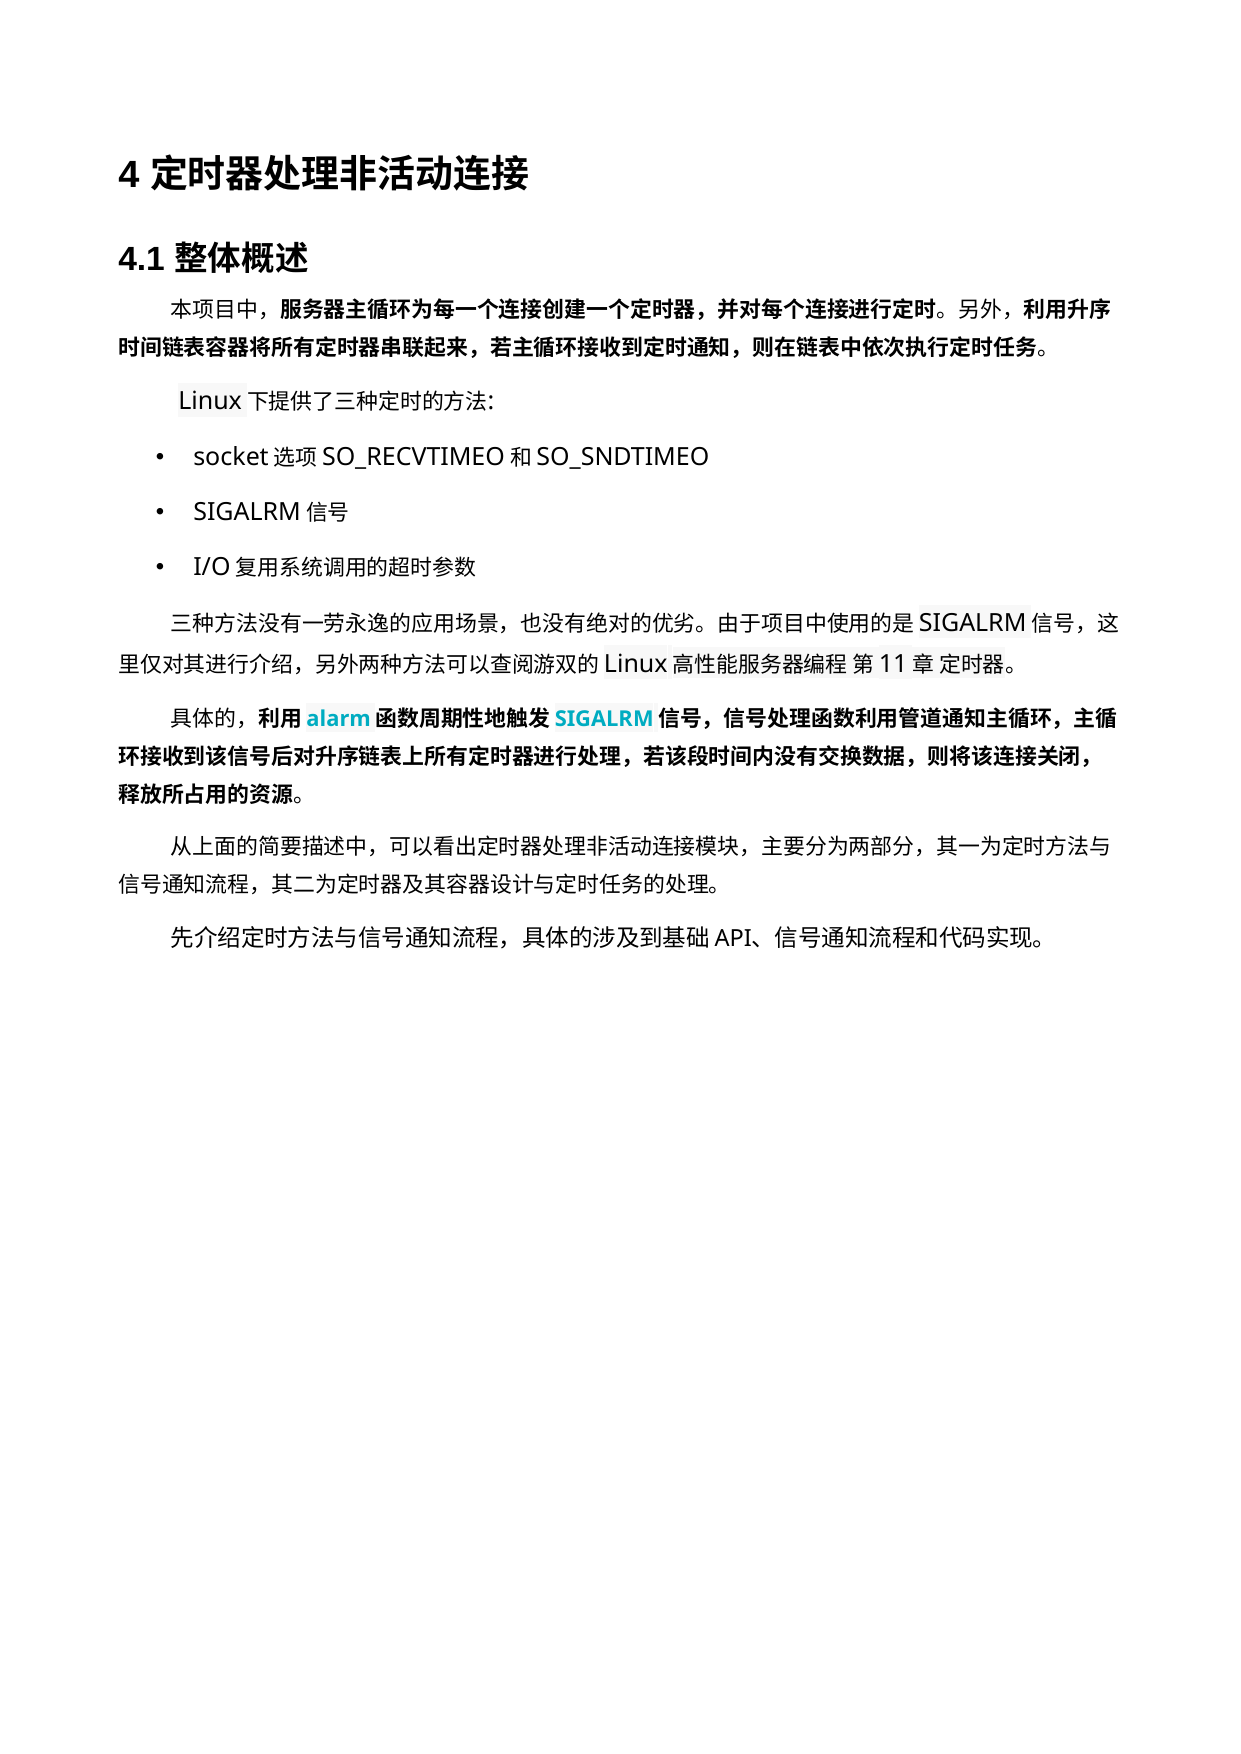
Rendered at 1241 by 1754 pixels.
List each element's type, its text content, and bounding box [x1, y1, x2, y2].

subtitle 4.1 整体概述 [118, 231, 1122, 280]
text 先介绍定时方法与信号通知流程，具体的涉及到基础API、信号通知流程和代码实现。 [118, 919, 1122, 954]
text 本项目中，服务器主循环为每一个连接创建一个定时器，并对每个连接进行定时。另外，利用升序时间链表容器将所有定时器串联起来，若主循环接收到定时通知，则在链表中依次执行定时任务。 [118, 292, 1122, 362]
text 三种方法没有一劳永逸的应用场景，也没有绝对的优劣。由于项目中使用的是SIGALRM信号，这里仅对其进行介绍，另外两种方法可以查阅游双的Linux高性能服务器编程 第11章 定时器。 [118, 604, 1122, 679]
text 具体的，利用alarm函数周期性地触发SIGALRM信号，信号处理函数利用管道通知主循环，主循环接收到该信号后对升序链表上所有定时器进行处理，若该段时间内没有交换数据，则将该连接关闭，释放所占用的资源。 [118, 701, 1122, 808]
text 从上面的简要描述中，可以看出定时器处理非活动连接模块，主要分为两部分，其一为定时方法与信号通知流程，其二为定时器及其容器设计与定时任务的处理。 [118, 829, 1122, 899]
text Linux下提供了三种定时的方法: [118, 383, 1122, 417]
list socket选项SO_RECVTIMEO和SO_SNDTIMEO [156, 438, 1122, 472]
subtitle 4 定时器处理非活动连接 [118, 143, 1122, 198]
list SIGALRM信号 [156, 494, 1122, 528]
list I/O复用系统调用的超时参数 [156, 549, 1122, 583]
